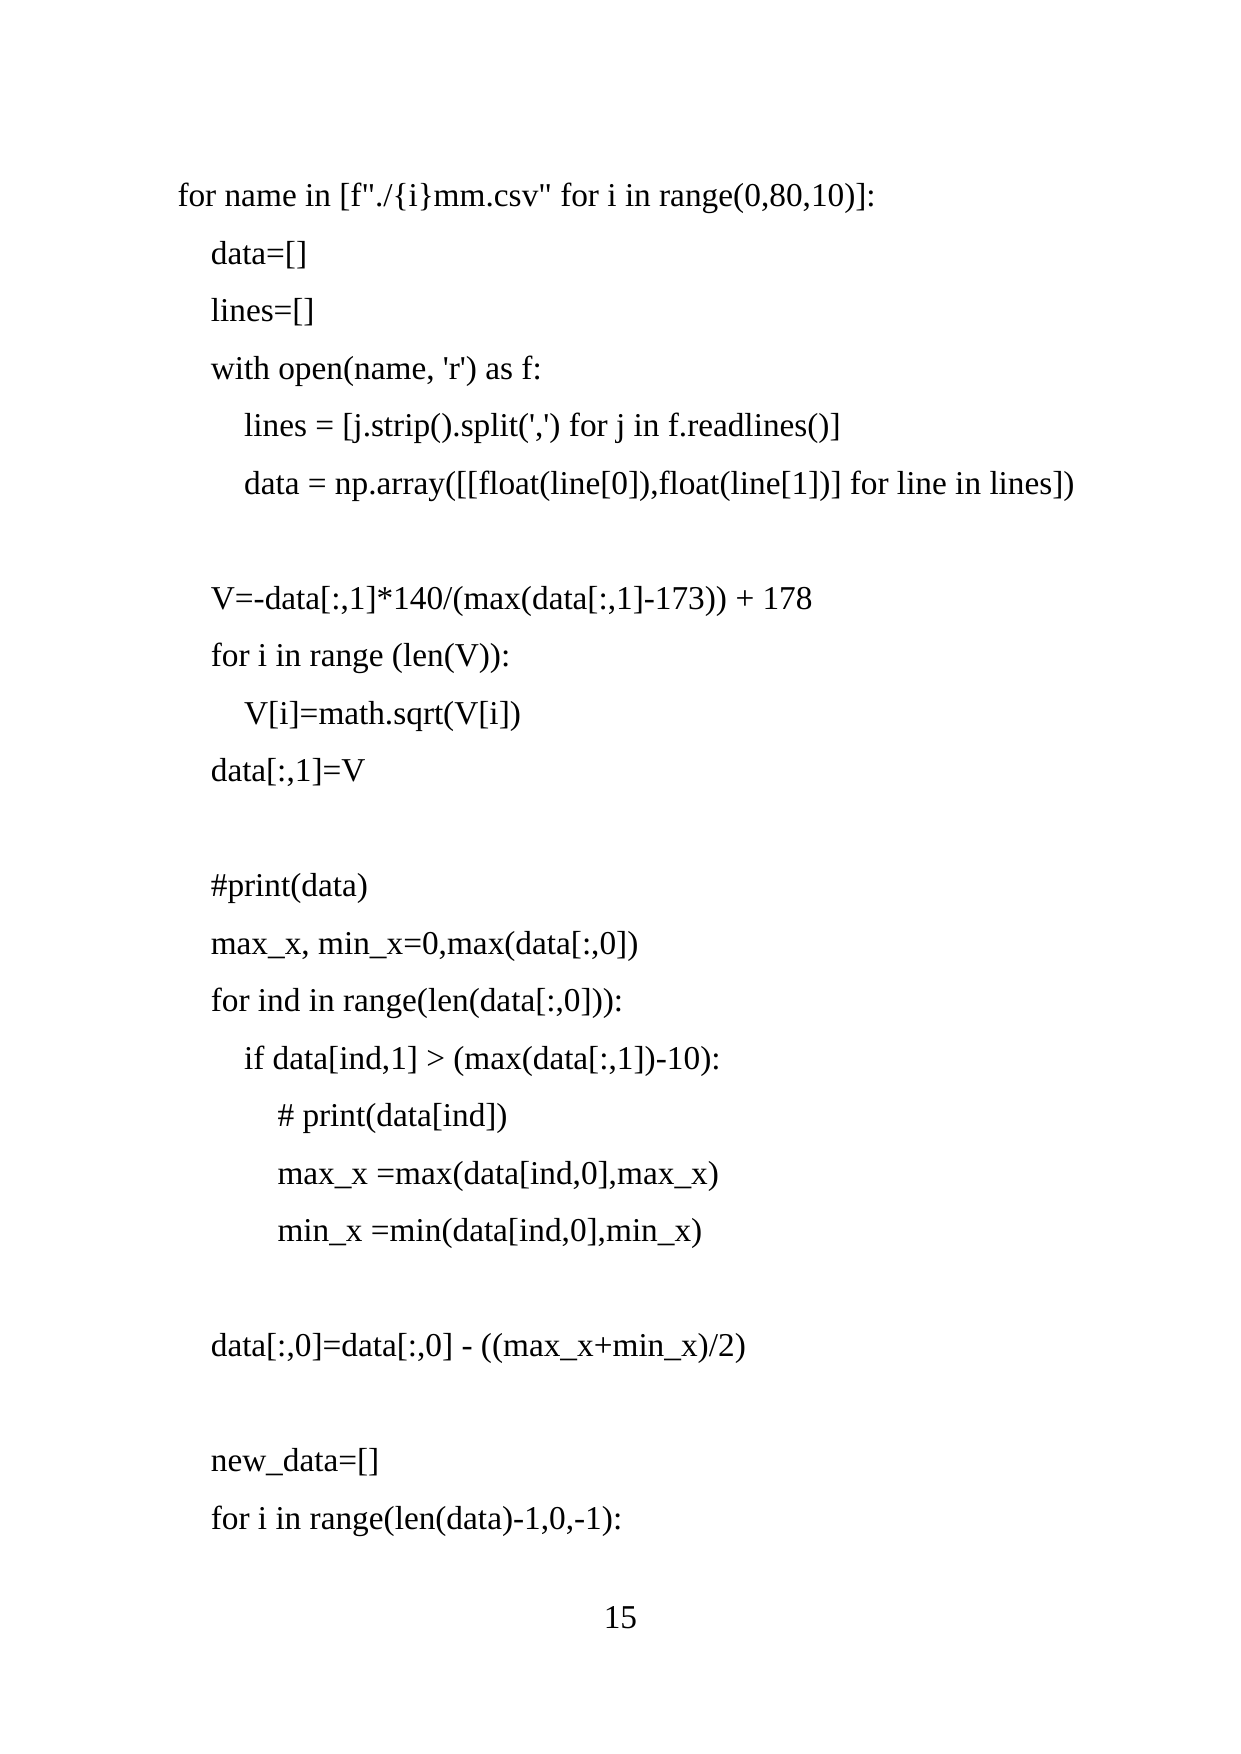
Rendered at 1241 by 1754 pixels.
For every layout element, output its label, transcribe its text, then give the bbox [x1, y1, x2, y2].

text # print(data[ind]) [118, 1096, 1122, 1134]
text min_x =min(data[ind,0],min_x) [118, 1211, 1122, 1249]
text lines = [j.strip().split(',') for j in f.readlines()] [118, 406, 1122, 444]
text max_x, min_x=0,max(data[:,0]) [118, 923, 1122, 961]
text data = np.array([[float(line[0]),float(line[1])] for line in lines]) [118, 463, 1122, 501]
text for i in range (len(V)): [118, 636, 1122, 674]
text V[i]=math.sqrt(V[i]) [118, 693, 1122, 731]
text with open(name, 'r') as f: [118, 348, 1122, 386]
text data[:,1]=V [118, 751, 1122, 789]
text data=[] [118, 233, 1122, 271]
text max_x =max(data[ind,0],max_x) [118, 1153, 1122, 1191]
text for name in [f"./{i}mm.csv" for i in range(0,80,10)]: [118, 176, 1122, 214]
text data[:,0]=data[:,0] - ((max_x+min_x)/2) [118, 1326, 1122, 1364]
text #print(data) [118, 866, 1122, 904]
text for i in range(len(data)-1,0,-1): [118, 1498, 1122, 1536]
text for ind in range(len(data[:,0])): [118, 981, 1122, 1019]
text V=-data[:,1]*140/(max(data[:,1]-173)) + 178 [118, 578, 1122, 616]
text if data[ind,1] > (max(data[:,1])-10): [118, 1038, 1122, 1076]
text lines=[] [118, 291, 1122, 329]
text new_data=[] [118, 1441, 1122, 1479]
